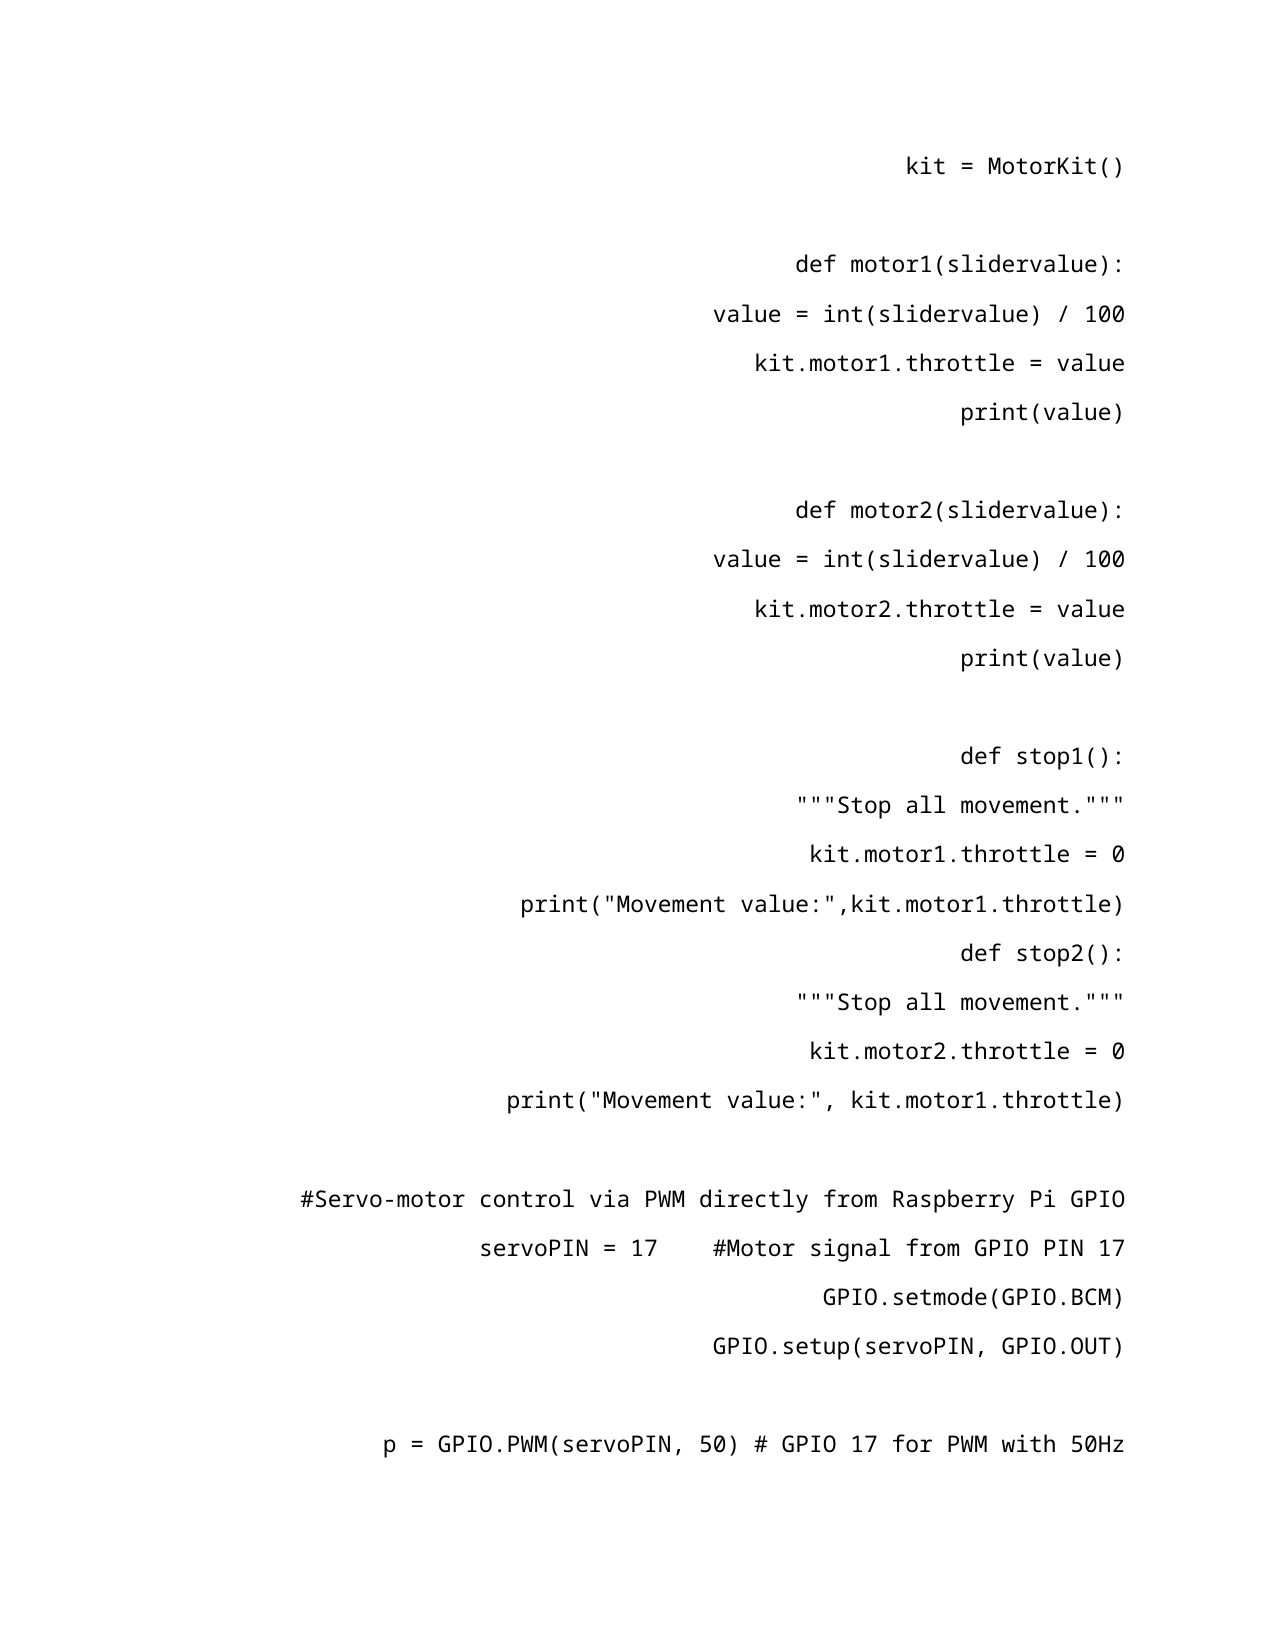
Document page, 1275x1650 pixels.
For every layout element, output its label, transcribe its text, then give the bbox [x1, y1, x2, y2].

text kit = MotorKit() [150, 150, 1125, 181]
text def motor2(slidervalue): [150, 494, 1125, 525]
text kit.motor1.throttle = value [150, 347, 1125, 378]
text def stop2(): [150, 937, 1125, 968]
text """Stop all movement.""" [150, 789, 1125, 820]
text GPIO.setup(servoPIN, GPIO.OUT) [150, 1330, 1125, 1361]
text print(value) [150, 642, 1125, 673]
text print("Movement value:", kit.motor1.throttle) [150, 1084, 1125, 1115]
text kit.motor1.throttle = 0 [150, 838, 1125, 869]
text def stop1(): [150, 740, 1125, 771]
text kit.motor2.throttle = 0 [150, 1035, 1125, 1066]
text #Servo-motor control via PWM directly from Raspberry Pi GPIO [150, 1182, 1125, 1214]
text servoPIN = 17 #Motor signal from GPIO PIN 17 [150, 1232, 1125, 1263]
text print(value) [150, 396, 1125, 427]
text print("Movement value:",kit.motor1.throttle) [150, 887, 1125, 919]
text """Stop all movement.""" [150, 986, 1125, 1017]
text p = GPIO.PWM(servoPIN, 50) # GPIO 17 for PWM with 50Hz [150, 1428, 1125, 1459]
text GPIO.setmode(GPIO.BCM) [150, 1281, 1125, 1312]
text value = int(slidervalue) / 100 [150, 297, 1125, 329]
text def motor1(slidervalue): [150, 248, 1125, 279]
text value = int(slidervalue) / 100 [150, 543, 1125, 574]
text kit.motor2.throttle = value [150, 592, 1125, 624]
